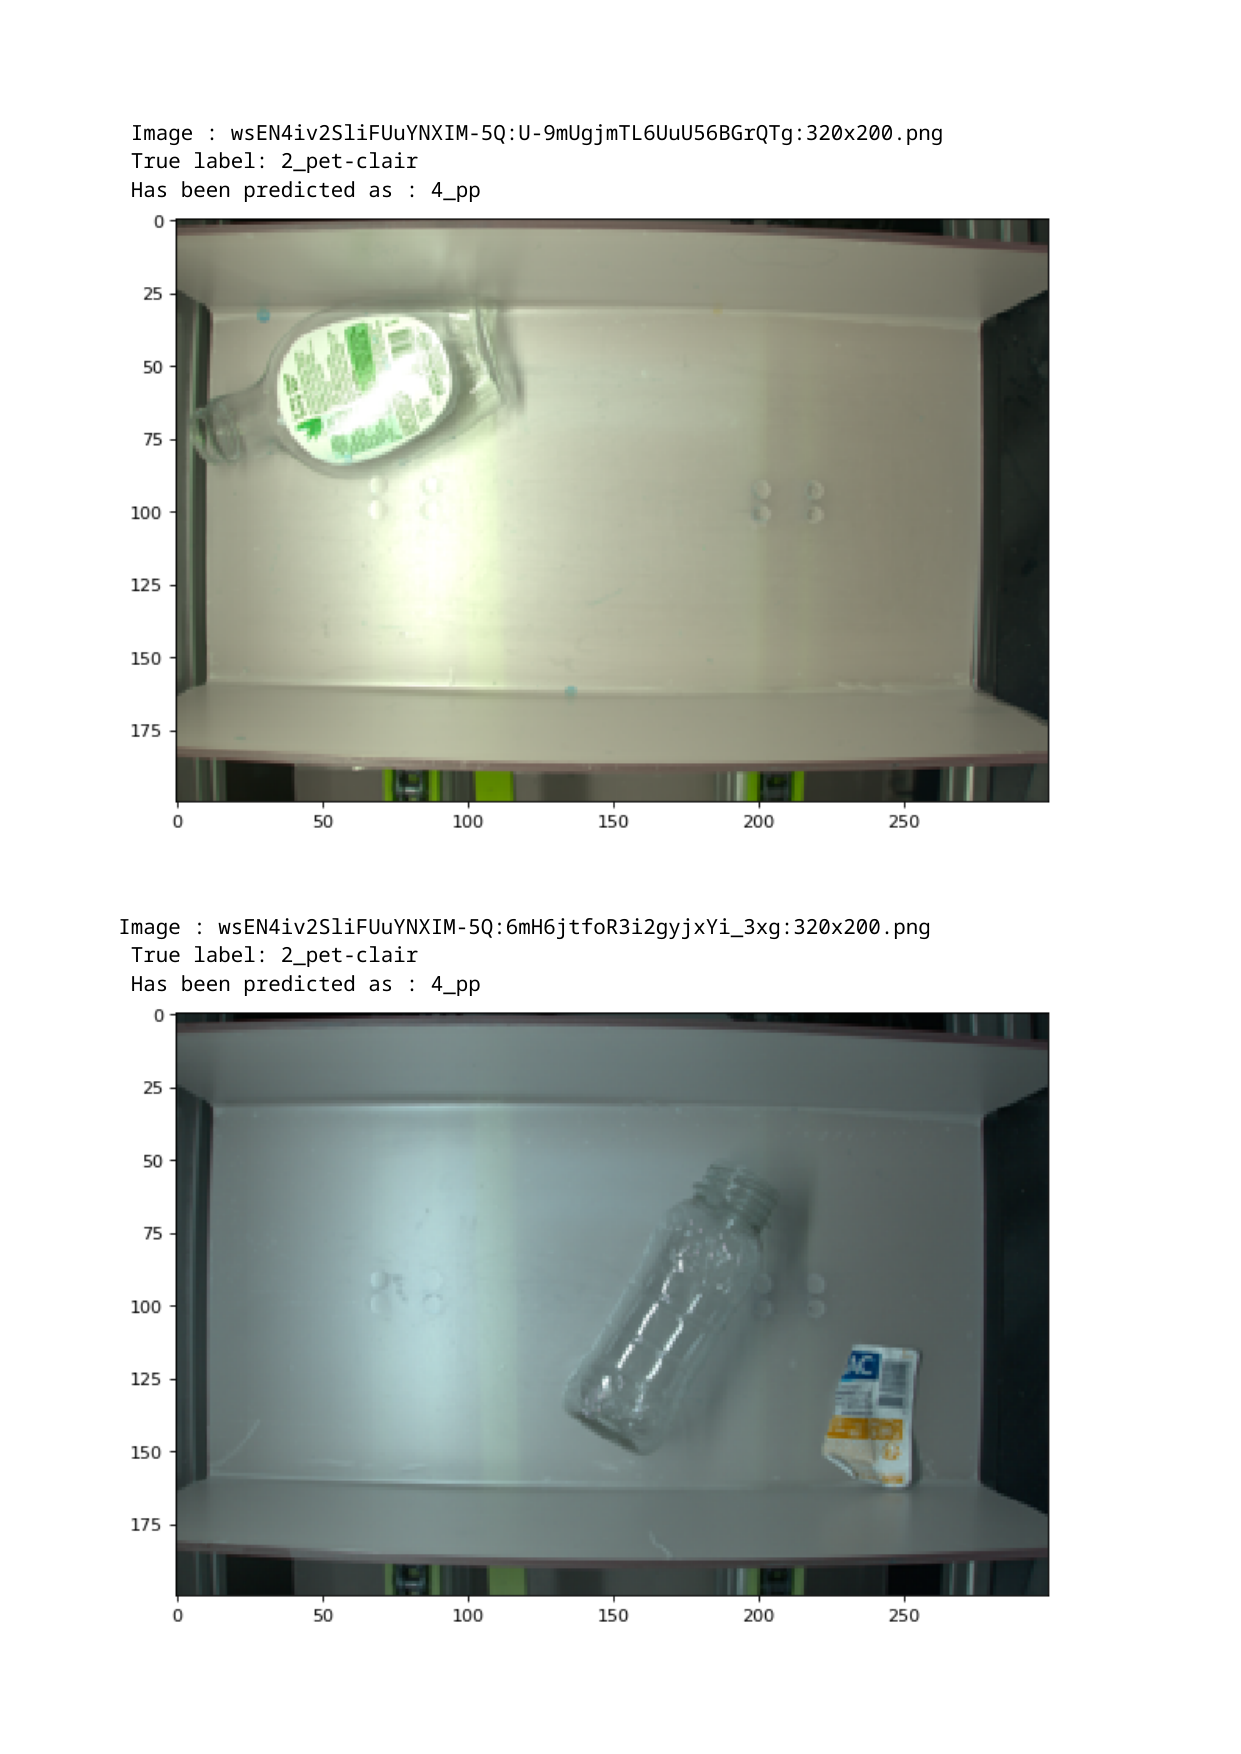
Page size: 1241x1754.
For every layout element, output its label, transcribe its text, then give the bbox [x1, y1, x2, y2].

text Image : wsEN4iv2SliFUuYNXIM-5Q:U-9mUgjmTL6UuU56BGrQTg:320x200.png [118, 118, 1122, 147]
picture [118, 203, 1059, 842]
text Has been predicted as : 4_pp [118, 969, 1122, 998]
text True label: 2_pet-clair [118, 941, 1122, 969]
text True label: 2_pet-clair [118, 147, 1122, 175]
picture [118, 997, 1059, 1636]
text Has been predicted as : 4_pp [118, 175, 1122, 204]
text Image : wsEN4iv2SliFUuYNXIM-5Q:6mH6jtfoR3i2gyjxYi_3xg:320x200.png [118, 912, 1122, 941]
